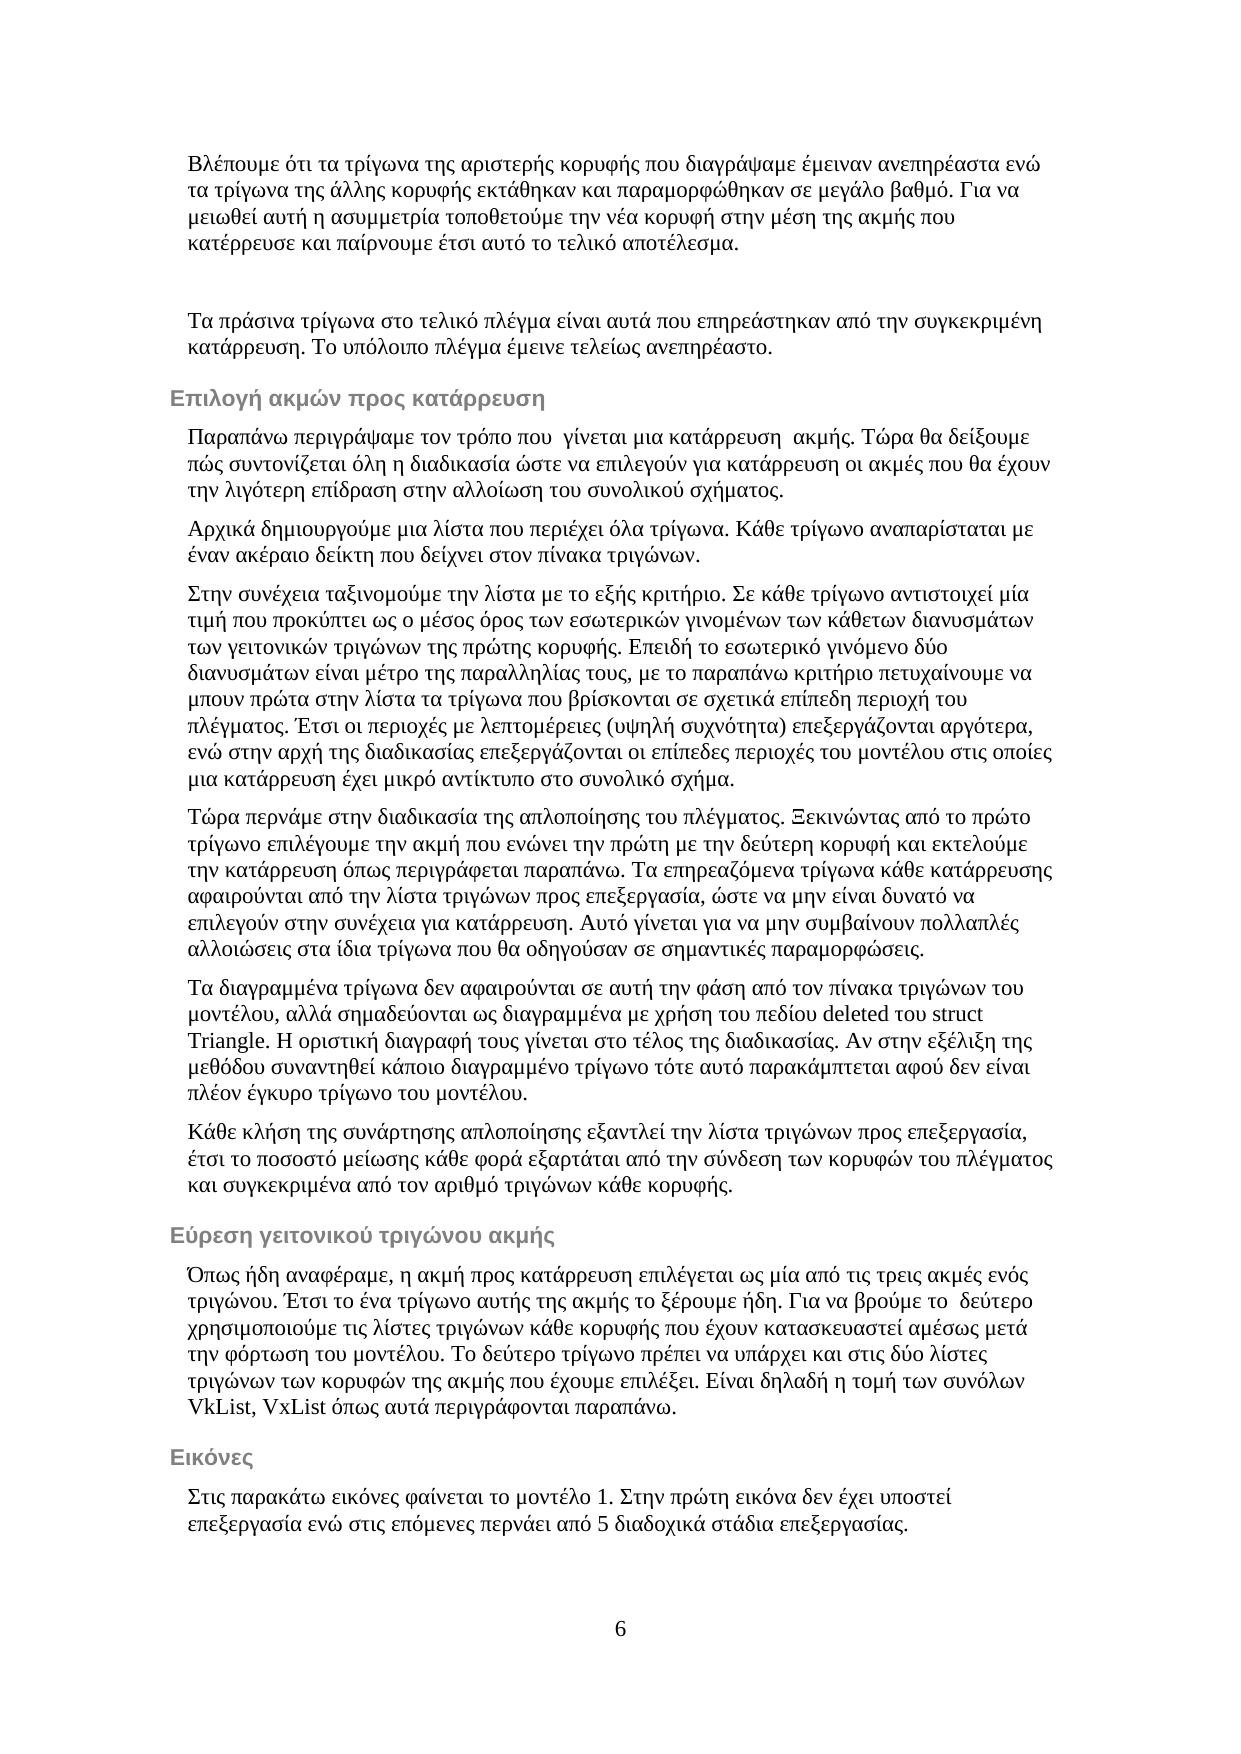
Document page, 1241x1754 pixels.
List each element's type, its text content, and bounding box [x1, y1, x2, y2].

text Όπως ήδη αναφέραμε, η ακμή προς κατάρρευση επιλέγεται ως μία από τις τρεις ακμές ενός τριγώνου. Έτσι το ένα τρίγωνο αυτής της ακμής το ξέρουμε ήδη. Για να βρούμε το δεύτερο χρησιμοποιούμε τις λίστες τριγώνων κάθε κορυφής που έχουν κατασκευαστεί αμέσως μετά την φόρτωση του μοντέλου. Το δεύτερο τρίγωνο πρέπει να υπάρχει και στις δύο λίστες τριγώνων των κορυφών της ακμής που έχουμε επιλέξει. Είναι δηλαδή η τομή των συνόλων VkList, VxList όπως αυτά περιγράφονται παραπάνω. [187, 1261, 1053, 1419]
subtitle Εύρεση γειτονικού τριγώνου ακμής [169, 1222, 1053, 1249]
text Στην συνέχεια ταξινομούμε την λίστα με το εξής κριτήριο. Σε κάθε τρίγωνο αντιστοιχεί μία τιμή που προκύπτει ως ο μέσος όρος των εσωτερικών γινομένων των κάθετων διανυσμάτων των γειτονικών τριγώνων της πρώτης κορυφής. Επειδή το εσωτερικό γινόμενο δύο διανυσμάτων είναι μέτρο της παραλληλίας τους, με το παραπάνω κριτήριο πετυχαίνουμε να μπουν πρώτα στην λίστα τα τρίγωνα που βρίσκονται σε σχετικά επίπεδη περιοχή του πλέγματος. Έτσι οι περιοχές με λεπτομέρειες (υψηλή συχνότητα) επεξεργάζονται αργότερα, ενώ στην αρχή της διαδικασίας επεξεργάζονται οι επίπεδες περιοχές του μοντέλου στις οποίες μια κατάρρευση έχει μικρό αντίκτυπο στο συνολικό σχήμα. [187, 580, 1053, 791]
subtitle Επιλογή ακμών προς κατάρρευση [169, 384, 1053, 411]
text Βλέπουμε ότι τα τρίγωνα της αριστερής κορυφής που διαγράψαμε έμειναν ανεπηρέαστα ενώ τα τρίγωνα της άλλης κορυφής εκτάθηκαν και παραμορφώθηκαν σε μεγάλο βαθμό. Για να μειωθεί αυτή η ασυμμετρία τοποθετούμε την νέα κορυφή στην μέση της ακμής που κατέρρευσε και παίρνουμε έτσι αυτό το τελικό αποτέλεσμα. [187, 150, 1053, 255]
text Κάθε κλήση της συνάρτησης απλοποίησης εξαντλεί την λίστα τριγώνων προς επεξεργασία, έτσι το ποσοστό μείωσης κάθε φορά εξαρτάται από την σύνδεση των κορυφών του πλέγματος και συγκεκριμένα από τον αριθμό τριγώνων κάθε κορυφής. [187, 1118, 1053, 1197]
text Στις παρακάτω εικόνες φαίνεται το μοντέλο 1. Στην πρώτη εικόνα δεν έχει υποστεί επεξεργασία ενώ στις επόμενες περνάει από 5 διαδοχικά στάδια επεξεργασίας. [187, 1483, 1053, 1536]
text Τα διαγραμμένα τρίγωνα δεν αφαιρούνται σε αυτή την φάση από τον πίνακα τριγώνων του μοντέλου, αλλά σημαδεύονται ως διαγραμμένα με χρήση του πεδίου deleted του struct Triangle. Η οριστική διαγραφή τους γίνεται στο τέλος της διαδικασίας. Αν στην εξέλιξη της μεθόδου συναντηθεί κάποιο διαγραμμένο τρίγωνο τότε αυτό παρακάμπτεται αφού δεν είναι πλέον έγκυρο τρίγωνο του μοντέλου. [187, 974, 1053, 1106]
text Αρχικά δημιουργούμε μια λίστα που περιέχει όλα τρίγωνα. Κάθε τρίγωνο αναπαρίσταται με έναν ακέραιο δείκτη που δείχνει στον πίνακα τριγώνων. [187, 515, 1053, 568]
subtitle Εικόνες [169, 1444, 1053, 1471]
text Τα πράσινα τρίγωνα στο τελικό πλέγμα είναι αυτά που επηρεάστηκαν από την συγκεκριμένη κατάρρευση. Το υπόλοιπο πλέγμα έμεινε τελείως ανεπηρέαστο. [187, 307, 1053, 359]
text Παραπάνω περιγράψαμε τον τρόπο που γίνεται μια κατάρρευση ακμής. Τώρα θα δείξουμε πώς συντονίζεται όλη η διαδικασία ώστε να επιλεγούν για κατάρρευση οι ακμές που θα έχουν την λιγότερη επίδραση στην αλλοίωση του συνολικού σχήματος. [187, 423, 1053, 502]
text Τώρα περνάμε στην διαδικασία της απλοποίησης του πλέγματος. Ξεκινώντας από το πρώτο τρίγωνο επιλέγουμε την ακμή που ενώνει την πρώτη με την δεύτερη κορυφή και εκτελούμε την κατάρρευση όπως περιγράφεται παραπάνω. Τα επηρεαζόμενα τρίγωνα κάθε κατάρρευσης αφαιρούνται από την λίστα τριγώνων προς επεξεργασία, ώστε να μην είναι δυνατό να επιλεγούν στην συνέχεια για κατάρρευση. Αυτό γίνεται για να μην συμβαίνουν πολλαπλές αλλοιώσεις στα ίδια τρίγωνα που θα οδηγούσαν σε σημαντικές παραμορφώσεις. [187, 803, 1053, 962]
